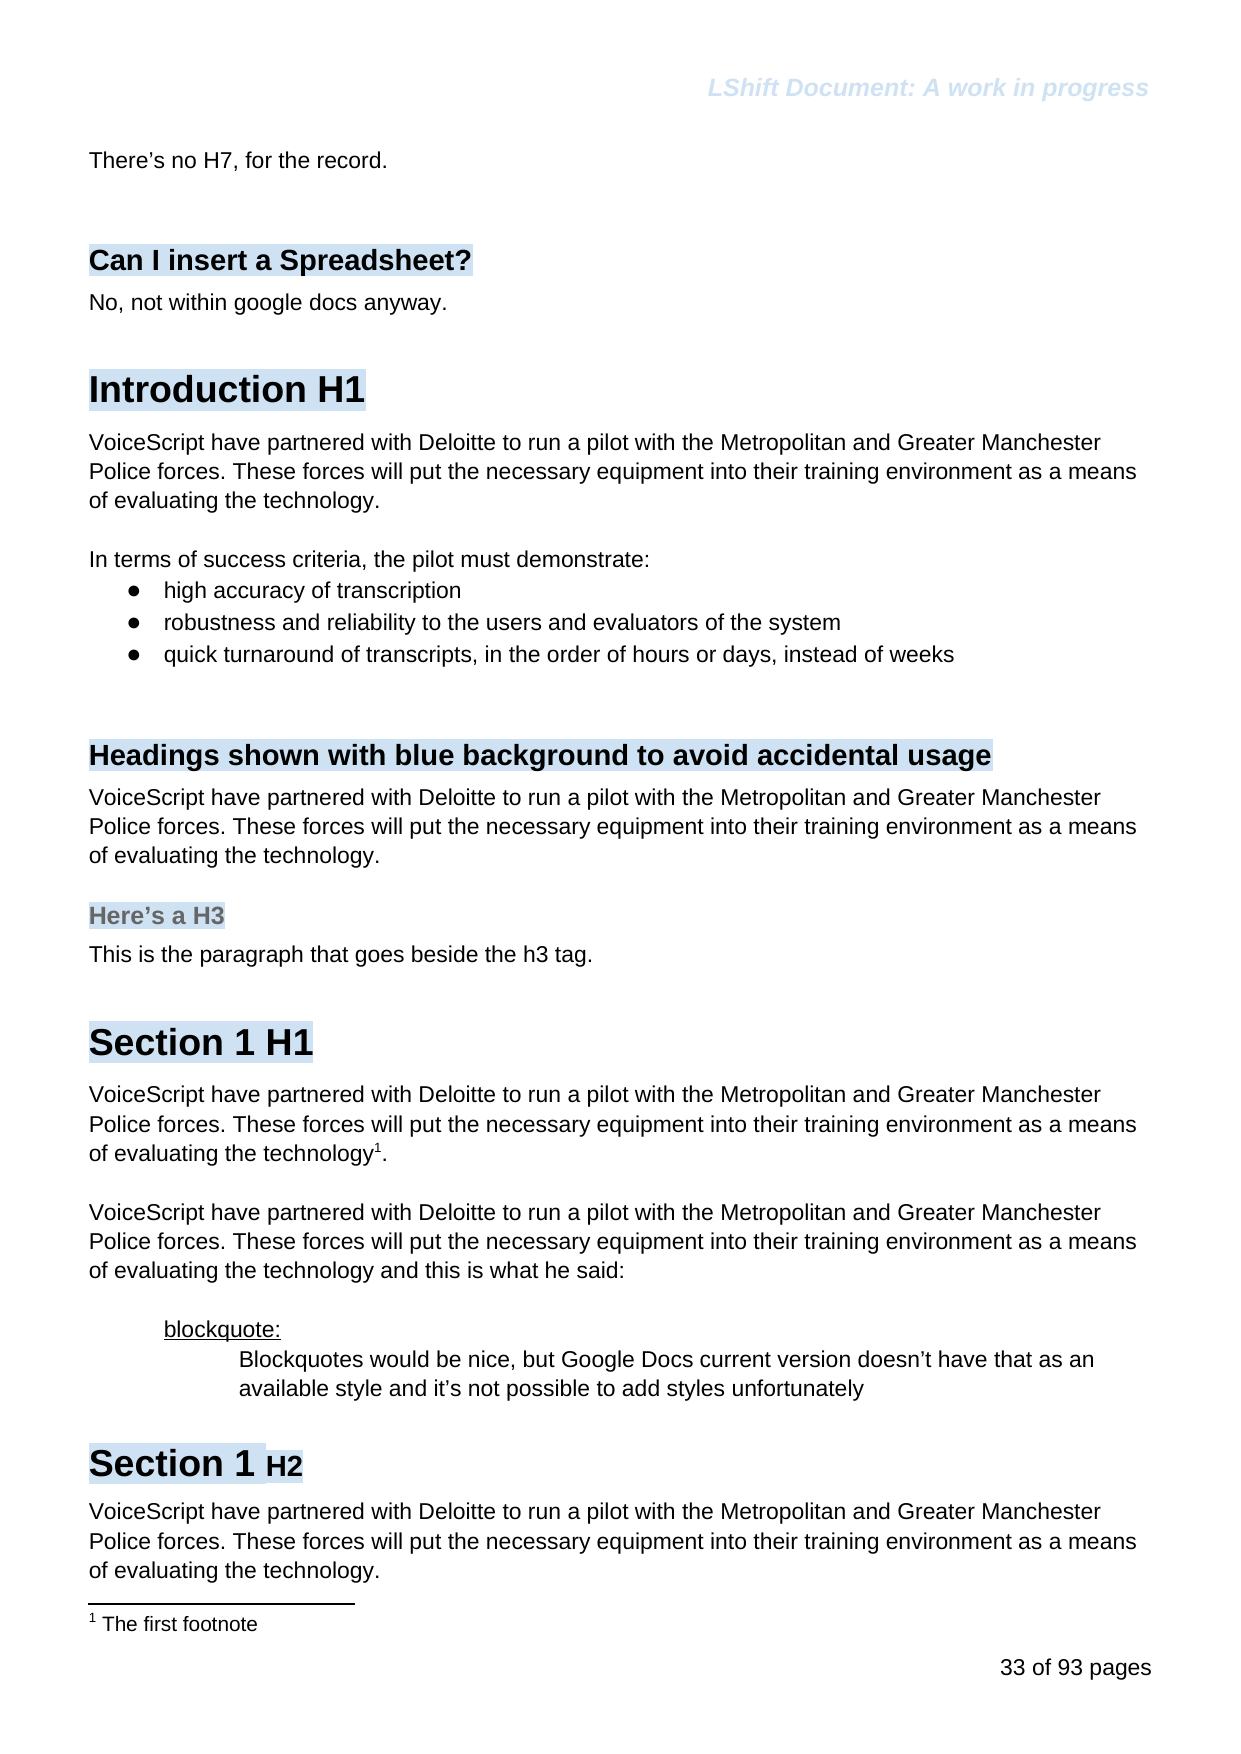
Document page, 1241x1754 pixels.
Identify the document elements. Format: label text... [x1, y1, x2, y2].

list quick turnaround of transcripts, in the order of hours or days, instead of weeks [126, 640, 1152, 668]
subtitle Headings shown with blue background to avoid accidental usage [88, 738, 1152, 771]
subtitle Can I insert a Spreadsheet? [473, 244, 1152, 276]
text There’s no H7, for the record. [88, 147, 1152, 173]
subtitle Here’s a H3 [225, 902, 1152, 929]
list robustness and reliability to the users and evaluators of the system [126, 608, 1152, 636]
text blockquote: [163, 1317, 1152, 1343]
text In terms of success criteria, the pilot must demonstrate: [88, 547, 1152, 573]
text VoiceScript have partnered with Deloitte to run a pilot with the Metropolitan and Greater Manchester Police forces. These forces will put the necessary equipment into their training environment as a means of evaluating the technology. [88, 1082, 1152, 1166]
text VoiceScript have partnered with Deloitte to run a pilot with the Metropolitan and Greater Manchester Police forces. These forces will put the necessary equipment into their training environment as a means of evaluating the technology and this is what he said: [88, 1199, 1152, 1284]
text No, not within google docs anyway. [88, 289, 1152, 315]
list high accuracy of transcription [126, 576, 1152, 604]
subtitle Section 1 H2 [266, 1443, 1152, 1484]
text The first footnote [88, 1610, 1152, 1636]
text VoiceScript have partnered with Deloitte to run a pilot with the Metropolitan and Greater Manchester Police forces. These forces will put the necessary equipment into their training environment as a means of evaluating the technology. [88, 429, 1152, 514]
text VoiceScript have partnered with Deloitte to run a pilot with the Metropolitan and Greater Manchester Police forces. These forces will put the necessary equipment into their training environment as a means of evaluating the technology. [88, 784, 1152, 869]
subtitle Introduction H1 [366, 369, 1152, 411]
subtitle Section 1 H1 [313, 1021, 1152, 1063]
text Blockquotes would be nice, but Google Docs current version doesn’t have that as an available style and it’s not possible to add styles unfortunately [238, 1346, 1152, 1401]
text This is the paragraph that goes beside the h3 tag. [88, 942, 1152, 968]
text VoiceScript have partnered with Deloitte to run a pilot with the Metropolitan and Greater Manchester Police forces. These forces will put the necessary equipment into their training environment as a means of evaluating the technology. [88, 1499, 1152, 1583]
